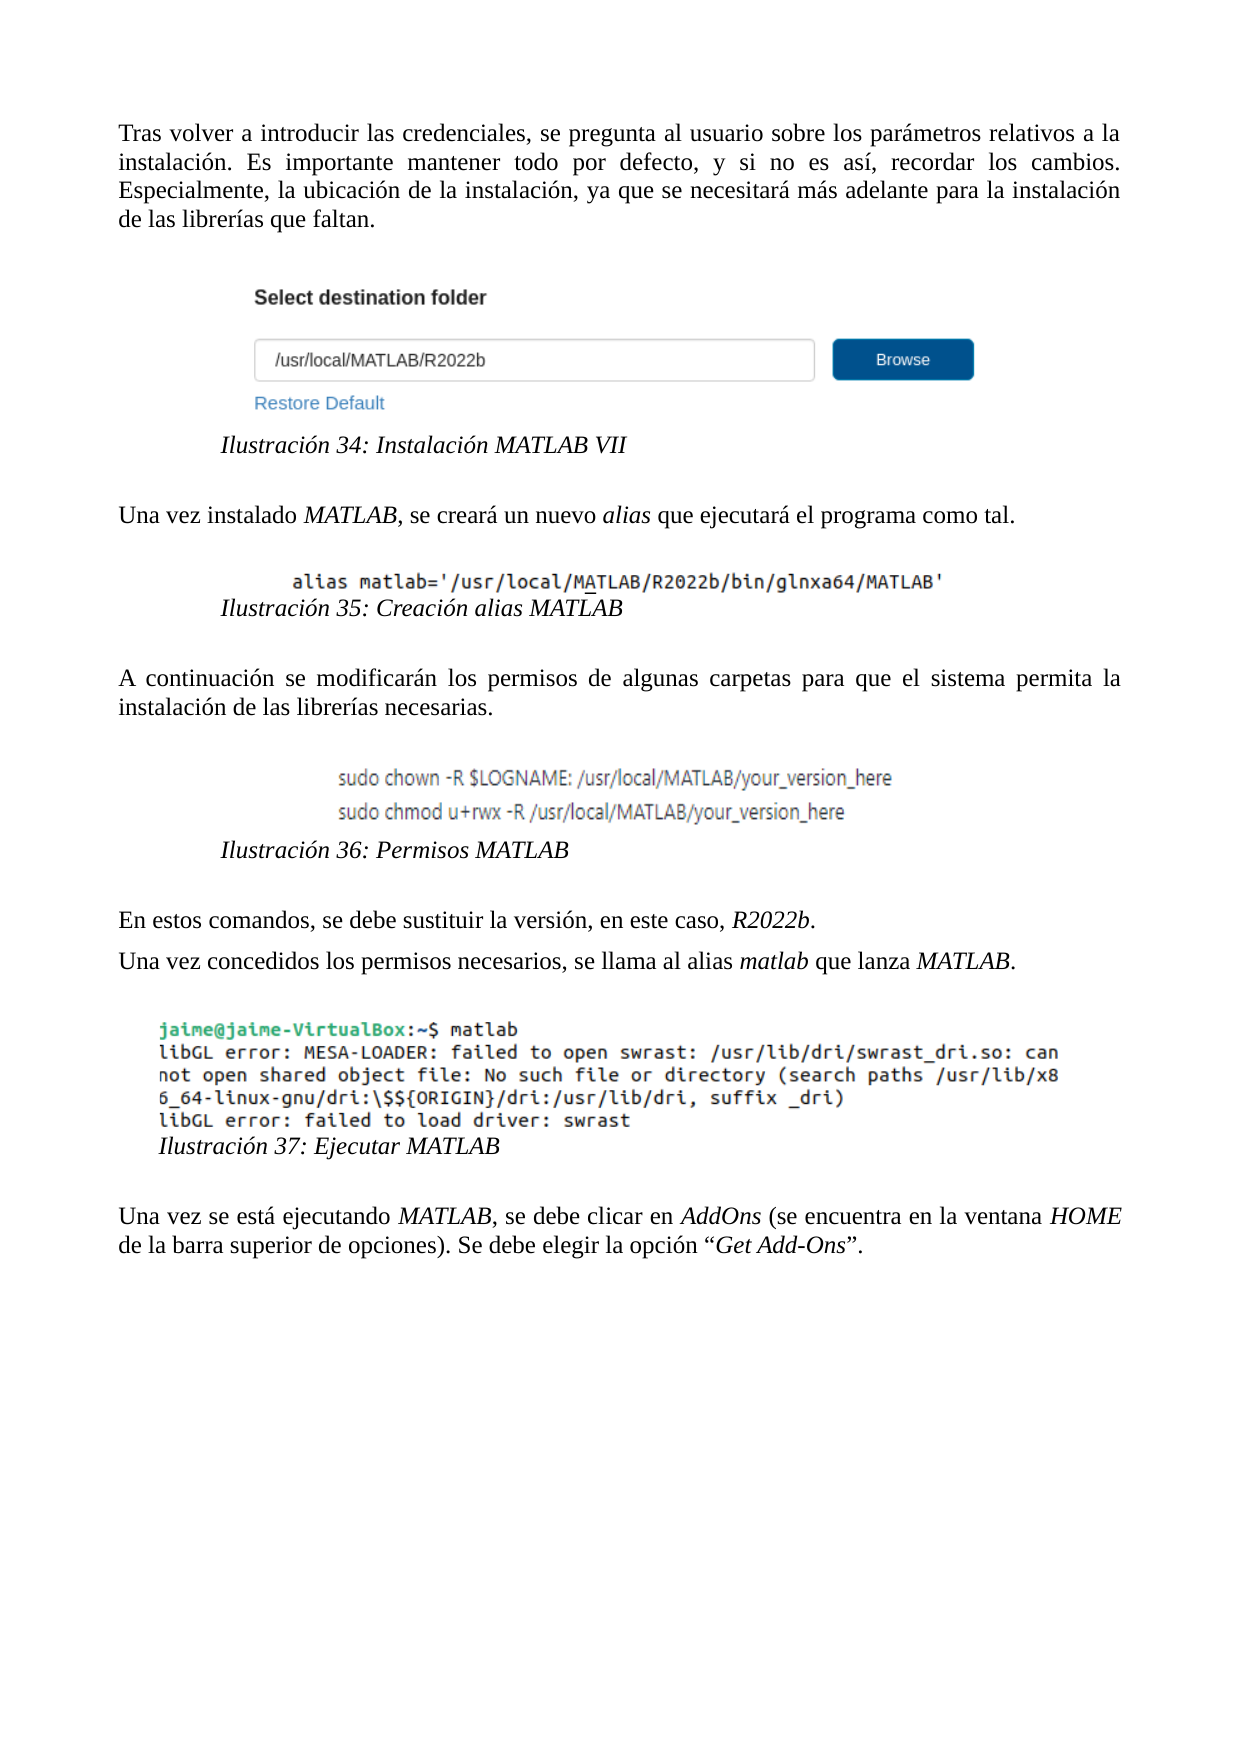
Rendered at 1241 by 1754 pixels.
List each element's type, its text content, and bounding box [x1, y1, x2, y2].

text Una vez se está ejecutando MATLAB, se debe clicar en AddOns (se encuentra en la ventana HOME de la barra superior de opciones). Se debe elegir la opción “Get Add-Ons”. [118, 1201, 1122, 1259]
text Ilustración 36: Permisos MATLAB [220, 775, 1020, 863]
text A continuación se modificarán los permisos de algunas carpetas para que el sistema permita la instalación de las librerías necesarias. [118, 663, 1122, 721]
text Una vez instalado MATLAB, se creará un nuevo alias que ejecutará el programa como tal. [118, 500, 1122, 529]
text Ilustración 34: Instalación MATLAB VII [220, 295, 1020, 459]
text Tras volver a introducir las credenciales, se pregunta al usuario sobre los parámetros relativos a la instalación. Es importante mantener todo por defecto, y si no es así, recordar los cambios. Especialmente, la ubicación de la instalación, ya que se necesitará más adelante para la instalación de las librerías que faltan. [118, 118, 1122, 233]
text En estos comandos, se debe sustituir la versión, en este caso, R2022b. [118, 905, 1122, 933]
text Una vez concedidos los permisos necesarios, se llama al alias matlab que lanza MATLAB. [118, 946, 1122, 975]
text Ilustración 35: Creación alias MATLAB [220, 583, 1020, 622]
text Ilustración 37: Ejecutar MATLAB [158, 1034, 1064, 1160]
